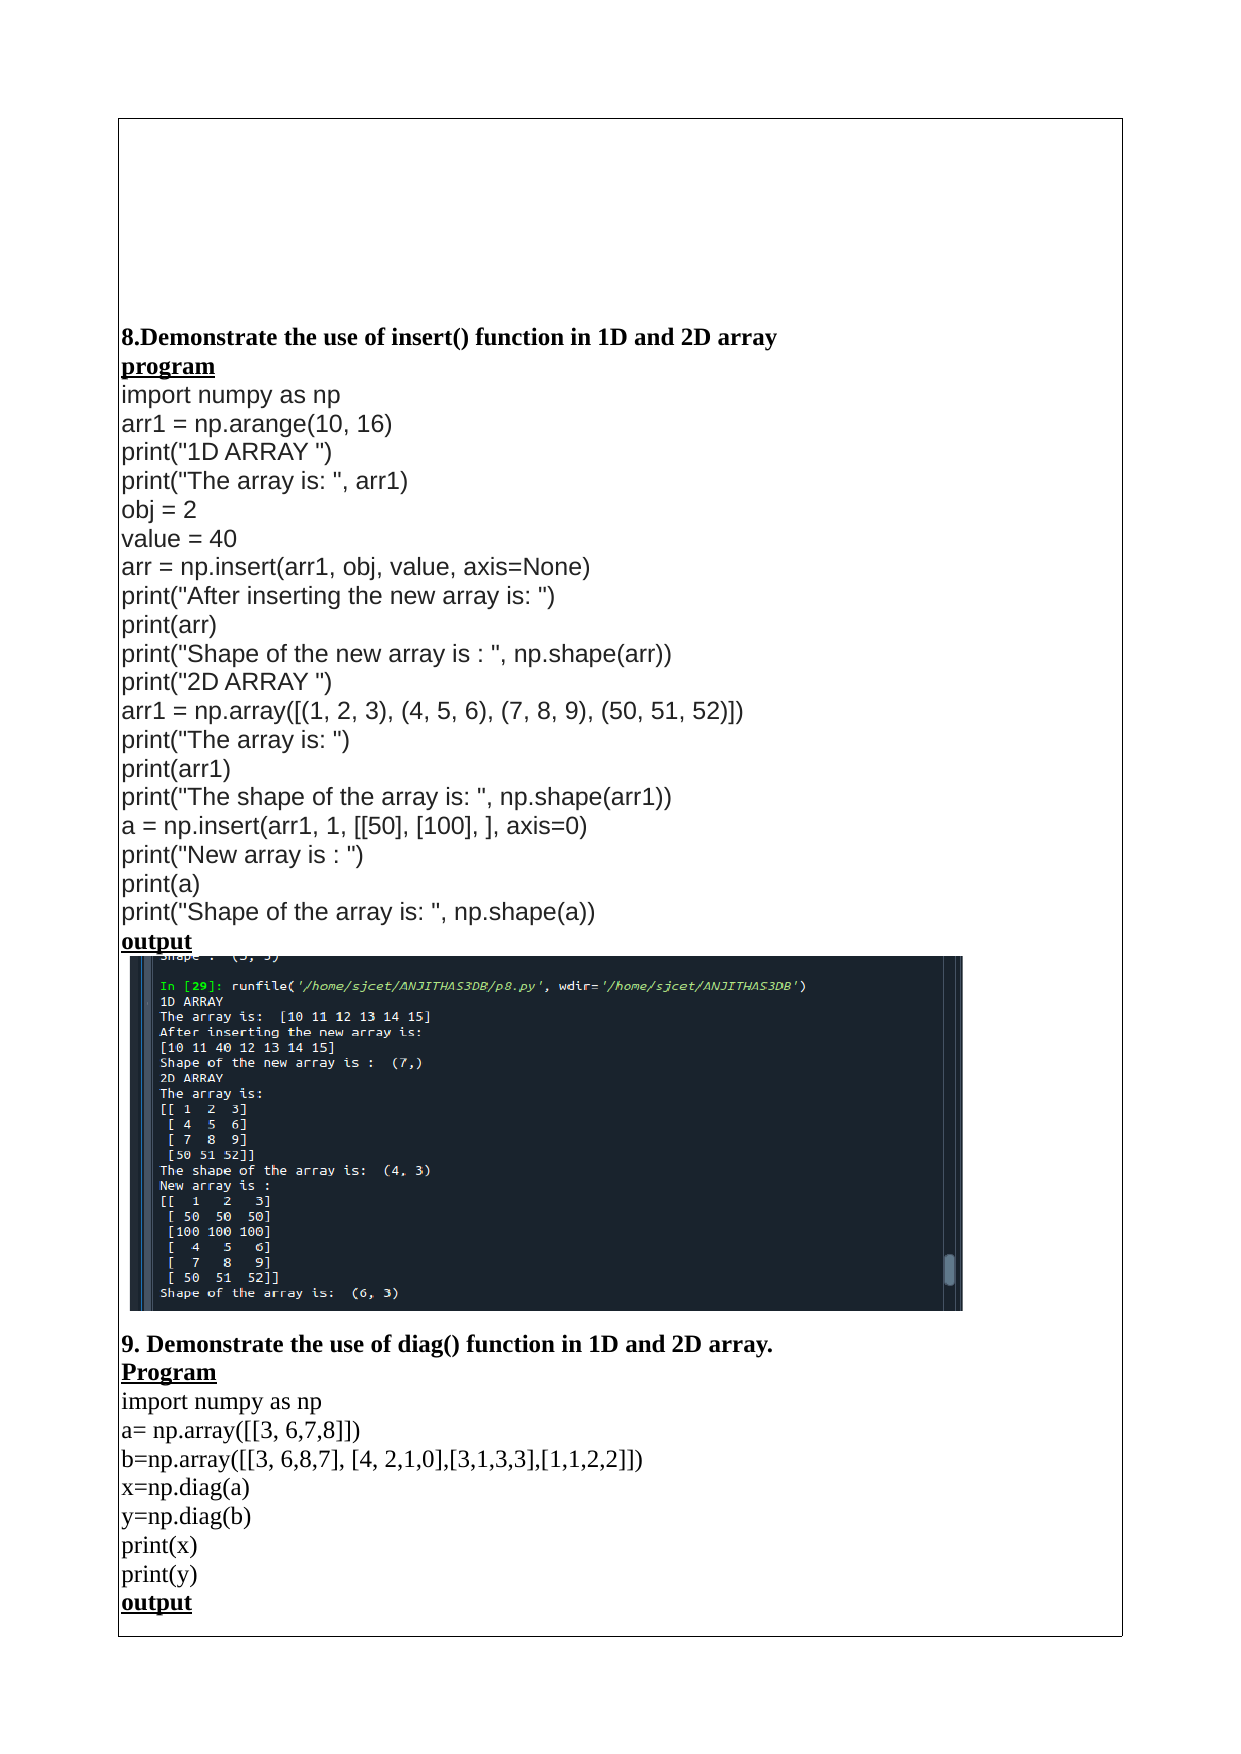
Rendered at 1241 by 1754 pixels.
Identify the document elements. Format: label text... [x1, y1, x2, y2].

text x=np.diag(a) [121, 1472, 1119, 1501]
text import numpy as np [121, 1386, 1119, 1415]
text Program [121, 1357, 1119, 1386]
text 8.Demonstrate the use of insert() function in 1D and 2D array [121, 322, 1119, 351]
text print(x) [121, 1530, 1119, 1559]
text program [121, 351, 1119, 380]
text import numpy as np arr1 = np.arange(10, 16) print("1D ARRAY ") print("The array is: ", arr1) obj = 2 value = 40 arr = np.insert(arr1, obj, value, axis=None) print("After inserting the new array is: ") print(arr) print("Shape of the new array is : ", np.shape(arr)) print("2D ARRAY ") arr1 = np.array([(1, 2, 3), (4, 5, 6), (7, 8, 9), (50, 51, 52)]) print("The array is: ") print(arr1) print("The shape of the array is: ", np.shape(arr1)) a = np.insert(arr1, 1, [[50], [100], ], axis=0) print("New array is : ") print(a) print("Shape of the array is: ", np.shape(a)) [121, 380, 1119, 926]
text a= np.array([[3, 6,7,8]]) [121, 1415, 1119, 1444]
text 9. Demonstrate the use of diag() function in 1D and 2D array. [121, 1329, 1119, 1357]
text print(y) [121, 1559, 1119, 1587]
text b=np.array([[3, 6,8,7], [4, 2,1,0],[3,1,3,3],[1,1,2,2]]) [121, 1444, 1119, 1472]
text output [121, 926, 1119, 955]
text output [121, 1587, 1119, 1616]
text y=np.diag(b) [121, 1501, 1119, 1530]
